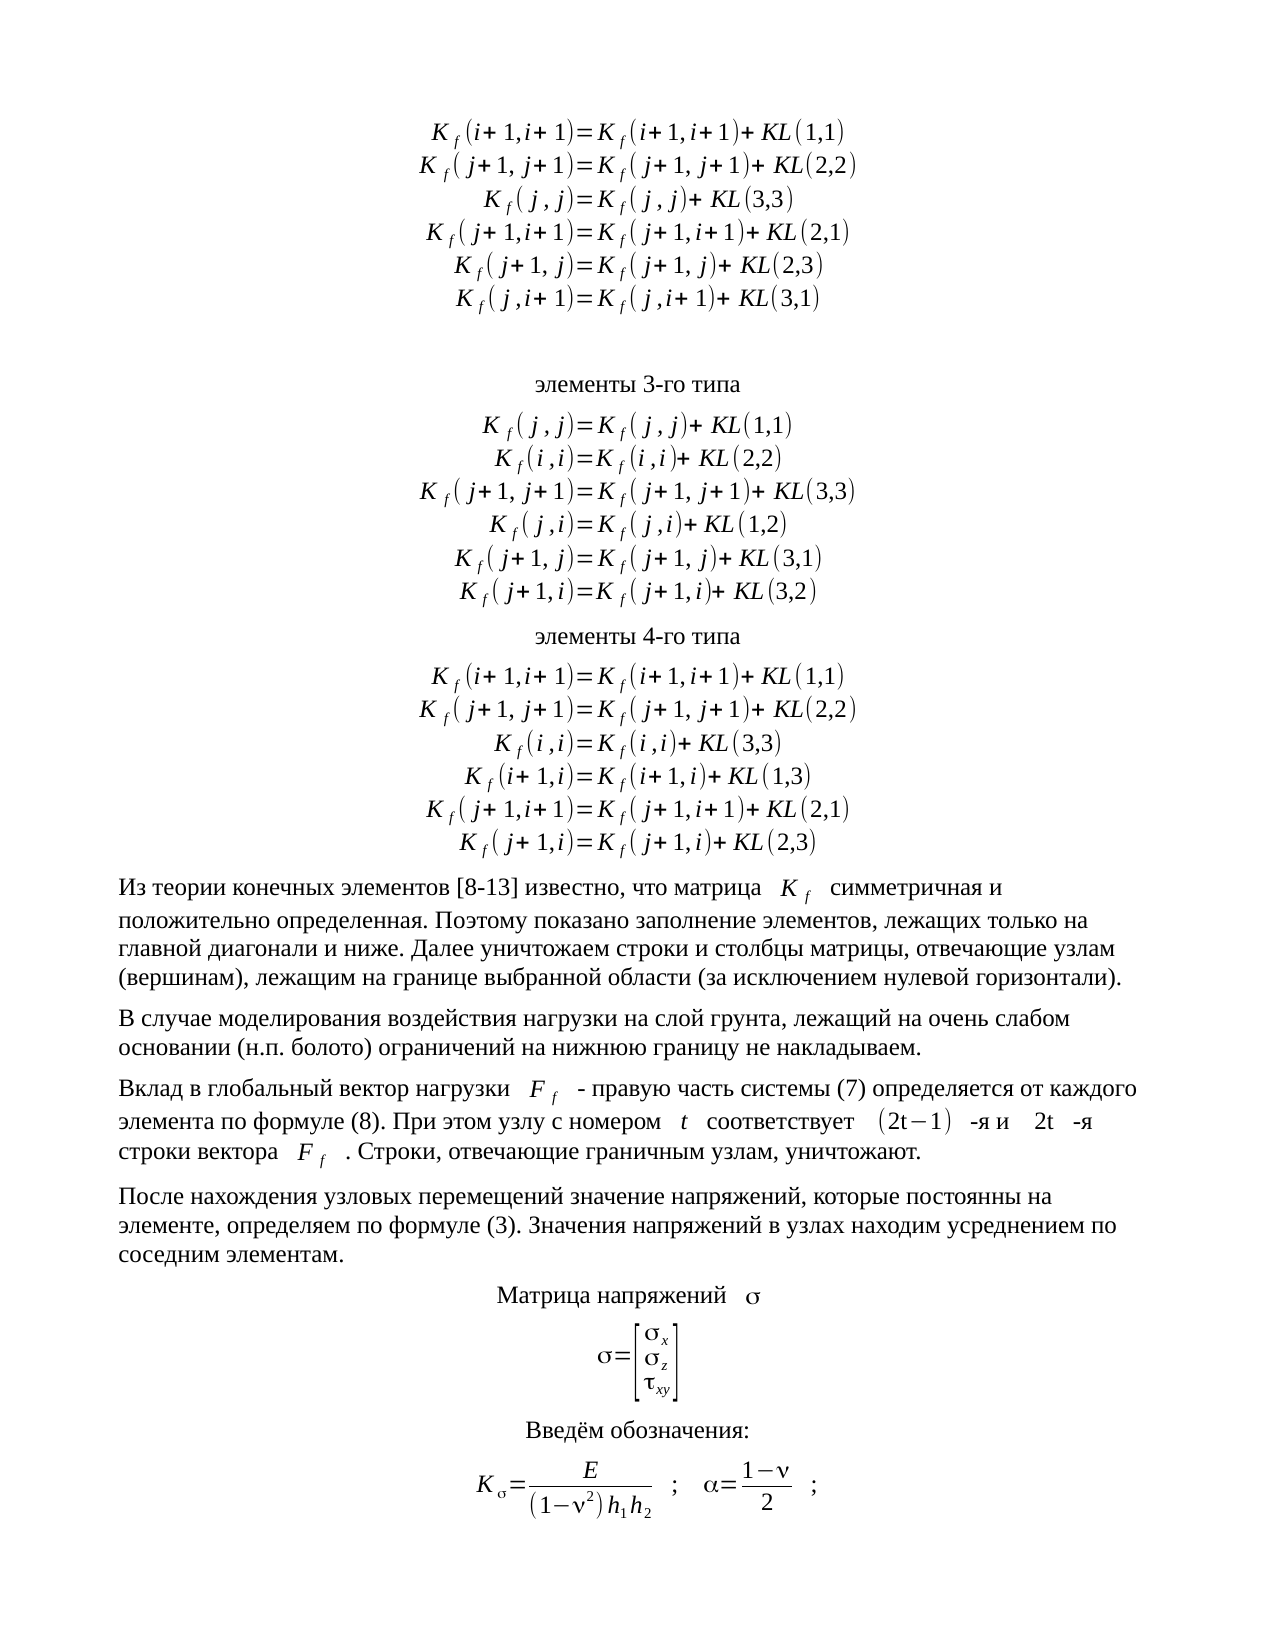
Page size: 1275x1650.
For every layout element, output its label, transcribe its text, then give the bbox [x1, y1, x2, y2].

text элементы 3-го типа [118, 369, 1157, 398]
text В случае моделирования воздействия нагрузки на слой грунта, лежащий на очень слабом основании (н.п. болото) ограничений на нижнюю границу не накладываем. [118, 1003, 1157, 1061]
text Вклад в глобальный вектор нагрузки- правую часть системы (7) определяется от каждого элемента по формуле (8). При этом узлу с номеромсоответствует -я и -я строки вектора. Строки, отвечающие граничным узлам, уничтожают. [118, 1073, 1157, 1169]
text ; ; [118, 1456, 1157, 1522]
text Матрица напряжений [118, 1280, 1157, 1309]
text элементы 4-го типа [118, 621, 1157, 649]
text Введём обозначения: [118, 1415, 1157, 1443]
text После нахождения узловых перемещений значение напряжений, которые постоянны на элементе, определяем по формуле (3). Значения напряжений в узлах находим усреднением по соседним элементам. [118, 1181, 1157, 1268]
text Из теории конечных элементов [8-13] известно, что матрицасимметричная и положительно определенная. Поэтому показано заполнение элементов, лежащих только на главной диагонали и ниже. Далее уничтожаем строки и столбцы матрицы, отвечающие узлам (вершинам), лежащим на границе выбранной области (за исключением нулевой горизонтали). [118, 872, 1157, 991]
